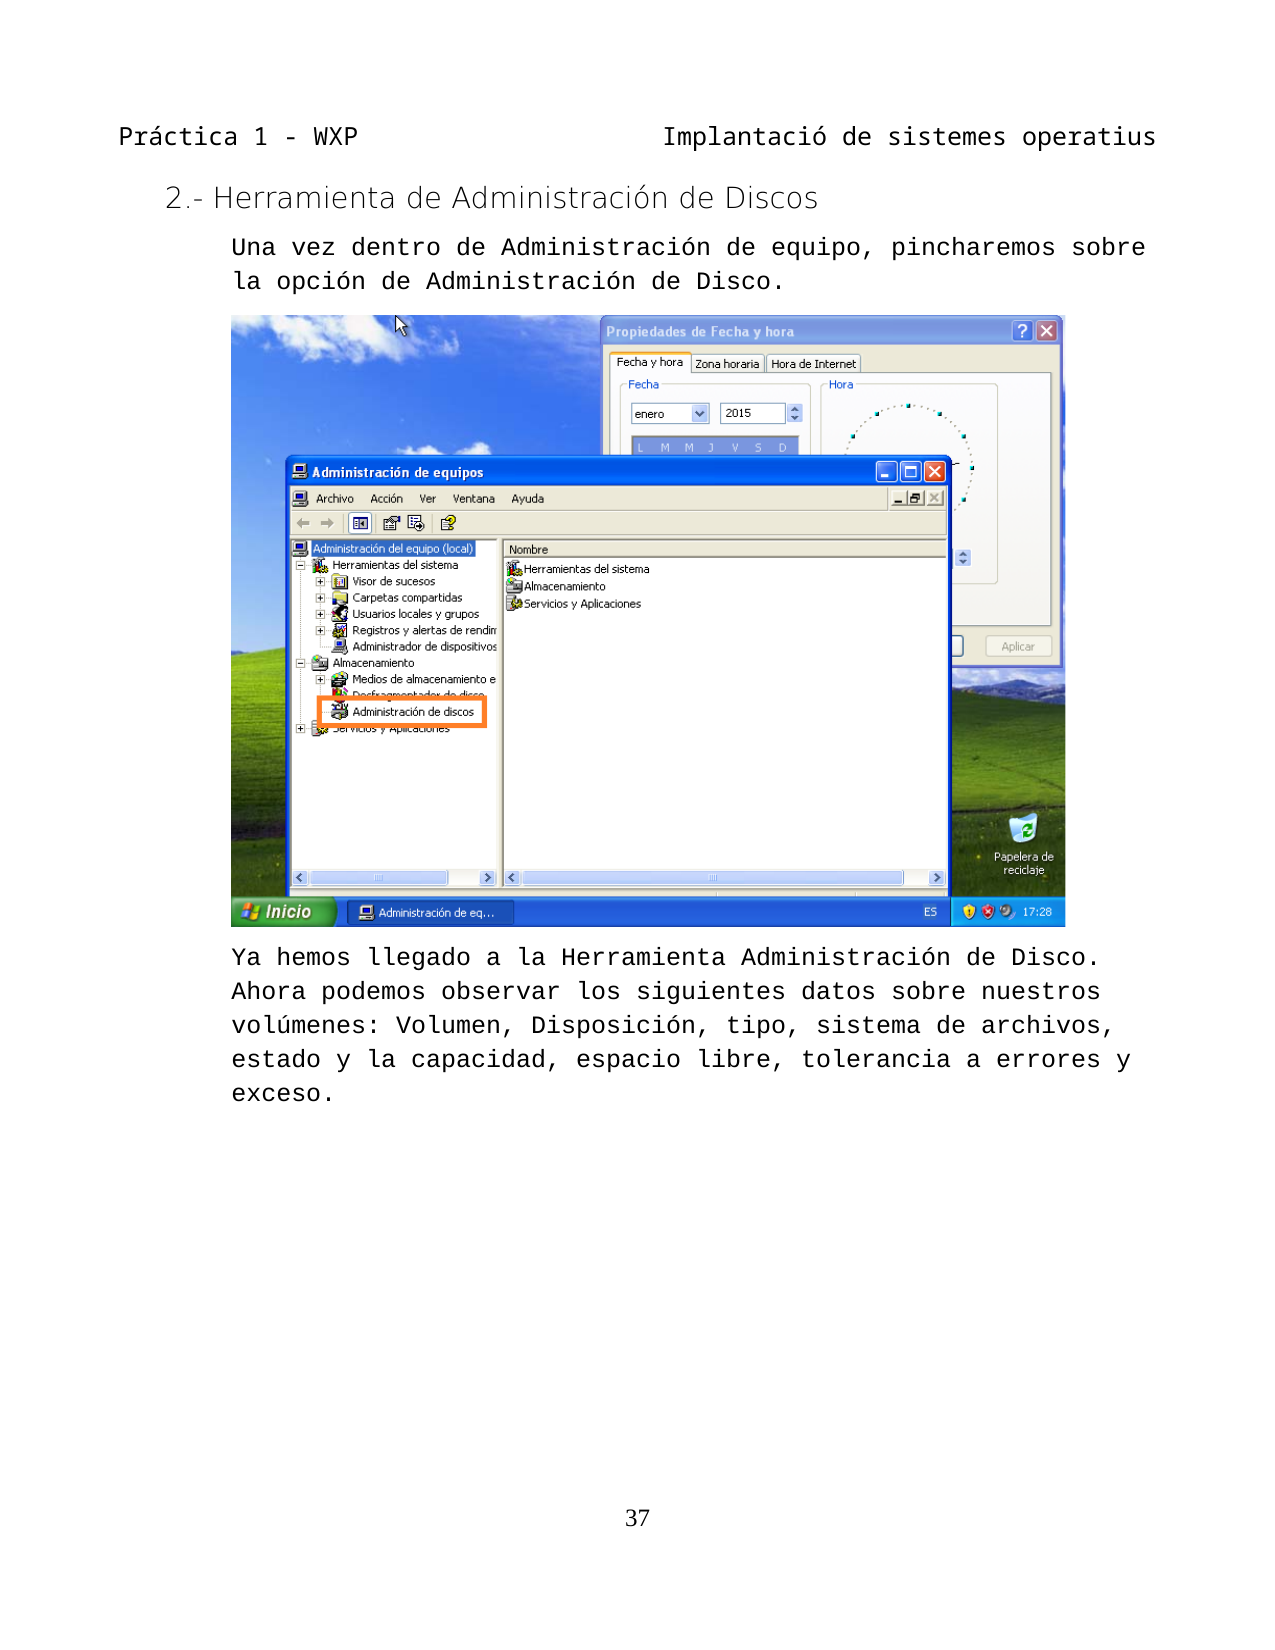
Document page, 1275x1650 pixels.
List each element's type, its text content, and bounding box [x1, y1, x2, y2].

text Una vez dentro de Administración de equipo, pincharemos sobre la opción de Administración de Disco. [231, 235, 1157, 297]
picture [231, 315, 1066, 927]
list Herramienta de Administración de Discos [156, 182, 1157, 216]
text Ya hemos llegado a la Herramienta Administración de Disco. Ahora podemos observar los siguientes datos sobre nuestros volúmenes: Volumen, Disposición, tipo, sistema de archivos, estado y la capacidad, espacio libre, tolerancia a errores y exceso. [231, 944, 1157, 1109]
